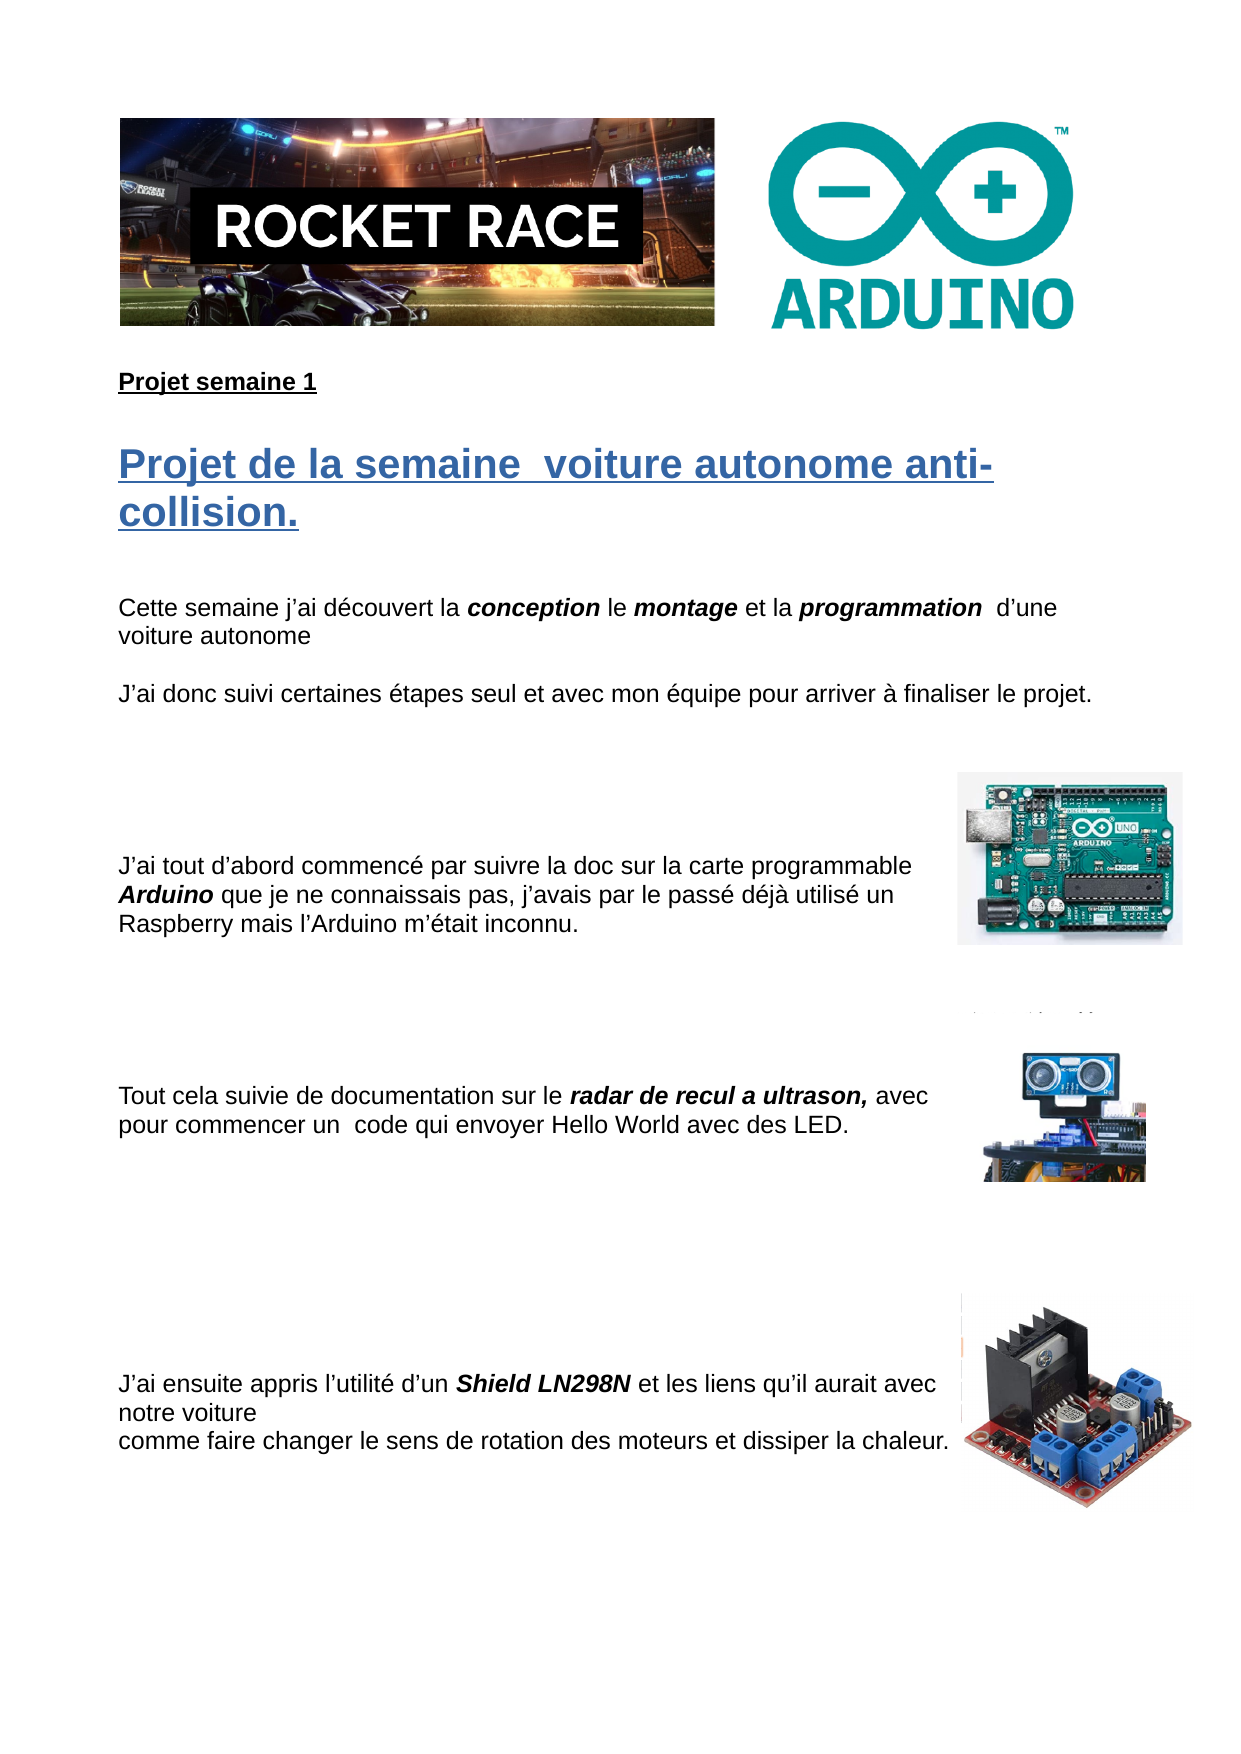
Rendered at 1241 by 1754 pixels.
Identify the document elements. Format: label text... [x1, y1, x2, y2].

text Tout cela suivie de documentation sur le radar de recul a ultrason, avec pour commencer un code qui envoyer Hello World avec des LED. [118, 1081, 957, 1139]
picture [961, 1293, 1194, 1512]
text Projet semaine 1 [118, 367, 1122, 396]
picture [957, 771, 1183, 946]
text J’ai ensuite appris l’utilité d’un Shield LN298N et les liens qu’il aurait avec notre voiture [118, 1369, 961, 1426]
text comme faire changer le sens de rotation des moteurs et dissiper la chaleur. [118, 1426, 961, 1455]
text J’ai donc suivi certaines étapes seul et avec mon équipe pour arriver à finaliser le projet. [118, 679, 1122, 707]
text J’ai tout d’abord commencé par suivre la doc sur la carte programmable Arduino que je ne connaissais pas, j’avais par le passé déjà utilisé un Raspberry mais l’Arduino m’était inconnu. [118, 851, 957, 937]
text Projet de la semaine voiture autonome anti-collision. [118, 439, 1122, 535]
picture [724, 116, 1115, 336]
picture [120, 118, 716, 326]
text Cette semaine j’ai découvert la conception le montage et la programmation d’une voiture autonome [118, 592, 1122, 650]
picture [957, 1012, 1146, 1182]
